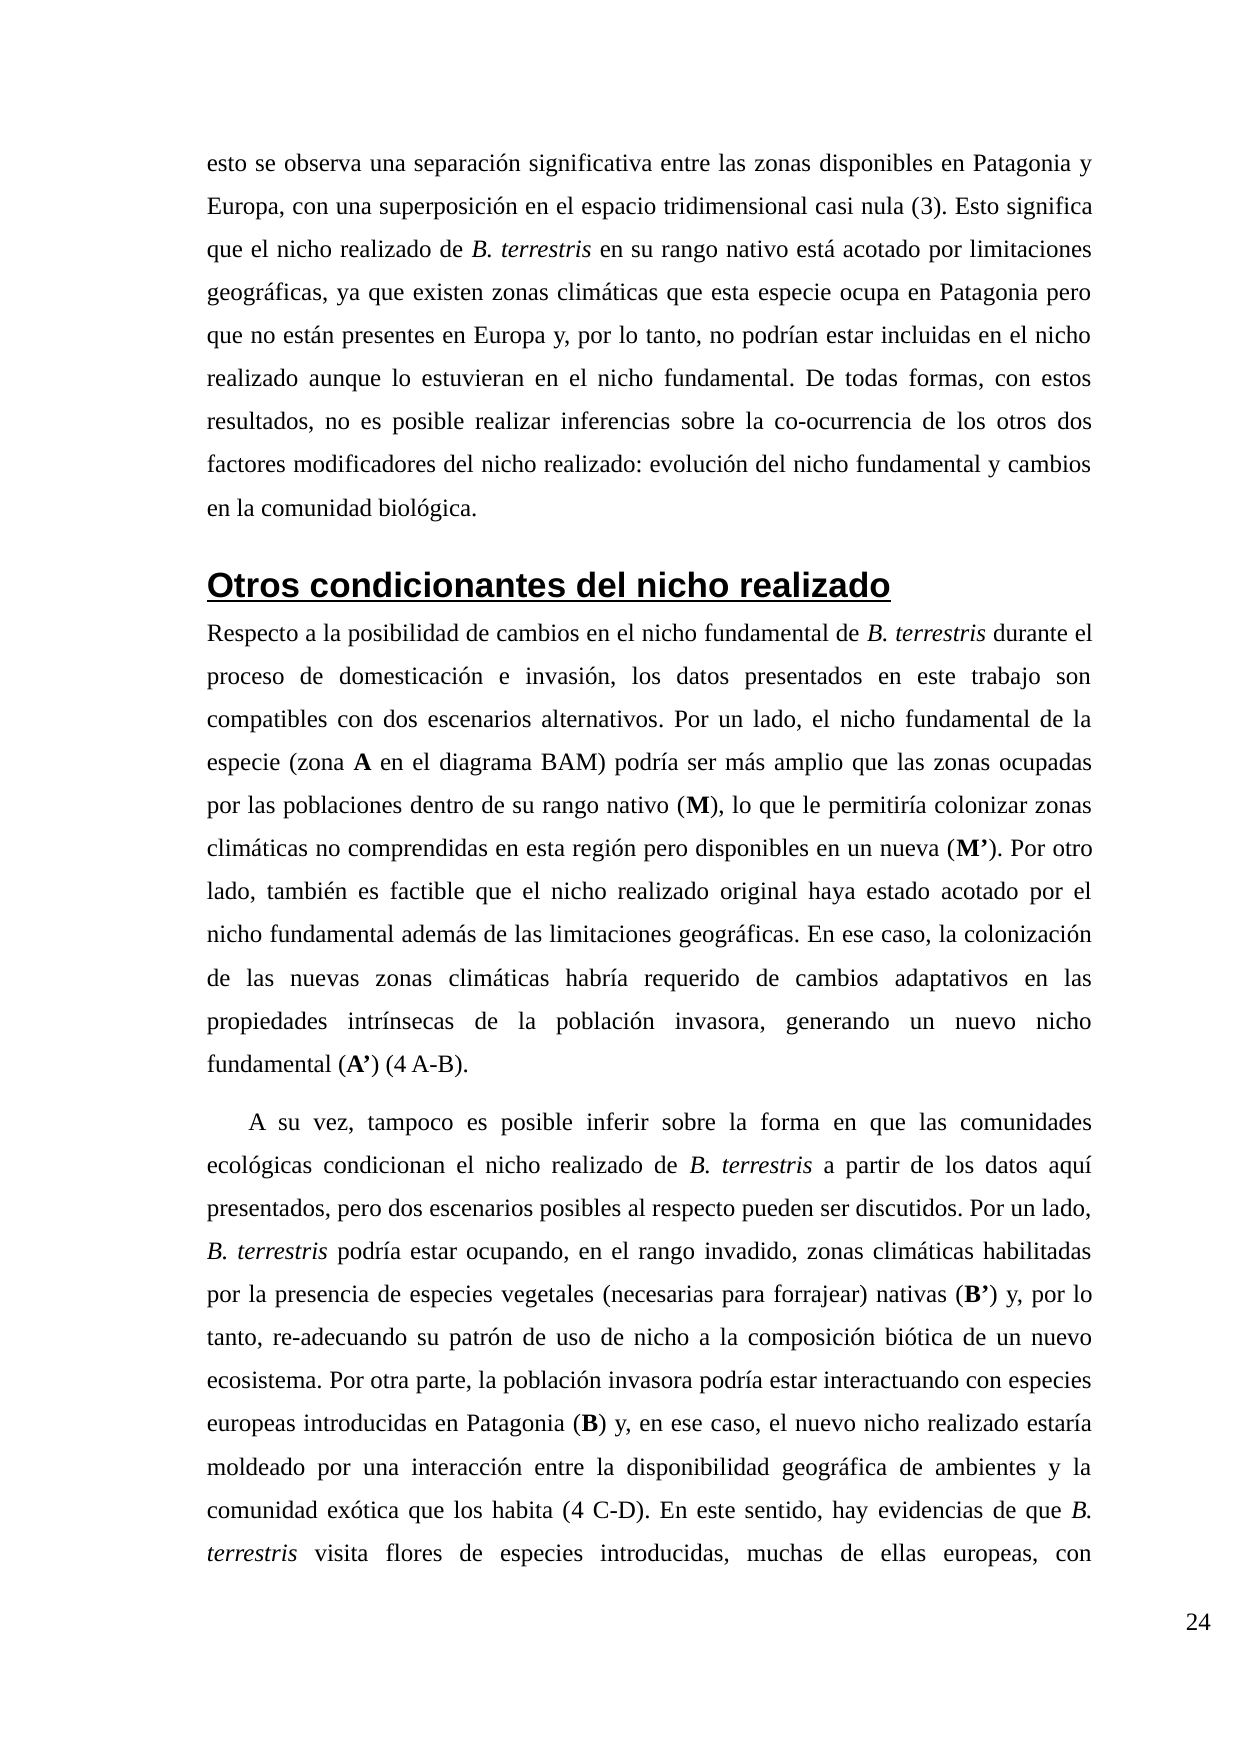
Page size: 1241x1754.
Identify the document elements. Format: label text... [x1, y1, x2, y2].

subtitle Otros condicionantes del nicho realizado [207, 565, 1093, 605]
text A su vez, tampoco es posible inferir sobre la forma en que las comunidades ecológicas condicionan el nicho realizado de B. terrestris a partir de los datos aquí presentados, pero dos escenarios posibles al respecto pueden ser discutidos. Por un lado, B. terrestris podría estar ocupando, en el rango invadido, zonas climáticas habilitadas por la presencia de especies vegetales (necesarias para forrajear) nativas (B’) y, por lo tanto, re-adecuando su patrón de uso de nicho a la composición biótica de un nuevo ecosistema. Por otra parte, la población invasora podría estar interactuando con especies europeas introducidas en Patagonia (B) y, en ese caso, el nuevo nicho realizado estaría moldeado por una interacción entre la disponibilidad geográfica de ambientes y la comunidad exótica que los habita (Figura 4 C-D). En este sentido, hay evidencias de que B. terrestris visita flores de especies introducidas, muchas de ellas europeas, con preferencia por sobre las nativas (Montalva et al., 2011). Además, asociaciones ecológicas entre otras especies de abejas introducidas con comunidades de plantas exóticas también ha sido demostrada en ecosistemas de Patagonia (Morales & Aizen, 2002). Por lo tanto, es factible que los determinantes biológicos en el uso de nicho de B. terrestris en el rango invadido estén relacionados tanto con la composición de la comunidad patagónica como de la comunidad proveniente de su ecosistema de origen. [207, 1107, 1093, 1567]
text Para evaluar la factibilidad de la primera hipótesis (diferencias en la disponibilidad de ambientes climáticos entre regiones), se incluyeron en la visualización los valores de las variables ambientales correspondientes a todas las celdas de cada región geográfica. De esta forma, se pueden visualizar las zonas climáticas abarcadas por cada biotopo. Es decir, se pueden comparar los tipos de ambientes disponibles en cada región. Al hacer esto se observa una separación significativa entre las zonas disponibles en Patagonia y Europa, con una superposición en el espacio tridimensional casi nula (Figura 3). Esto significa que el nicho realizado de B. terrestris en su rango nativo está acotado por limitaciones geográficas, ya que existen zonas climáticas que esta especie ocupa en Patagonia pero que no están presentes en Europa y, por lo tanto, no podrían estar incluidas en el nicho realizado aunque lo estuvieran en el nicho fundamental. De todas formas, con estos resultados, no es posible realizar inferencias sobre la co-ocurrencia de los otros dos factores modificadores del nicho realizado: evolución del nicho fundamental y cambios en la comunidad biológica. [207, 148, 1093, 521]
text Respecto a la posibilidad de cambios en el nicho fundamental de B. terrestris durante el proceso de domesticación e invasión, los datos presentados en este trabajo son compatibles con dos escenarios alternativos. Por un lado, el nicho fundamental de la especie (zona A en el diagrama BAM) podría ser más amplio que las zonas ocupadas por las poblaciones dentro de su rango nativo (M), lo que le permitiría colonizar zonas climáticas no comprendidas en esta región pero disponibles en un nueva (M’). Por otro lado, también es factible que el nicho realizado original haya estado acotado por el nicho fundamental además de las limitaciones geográficas. En ese caso, la colonización de las nuevas zonas climáticas habría requerido de cambios adaptativos en las propiedades intrínsecas de la población invasora, generando un nuevo nicho fundamental (A’) (Figura 4 A-B). [207, 618, 1093, 1078]
